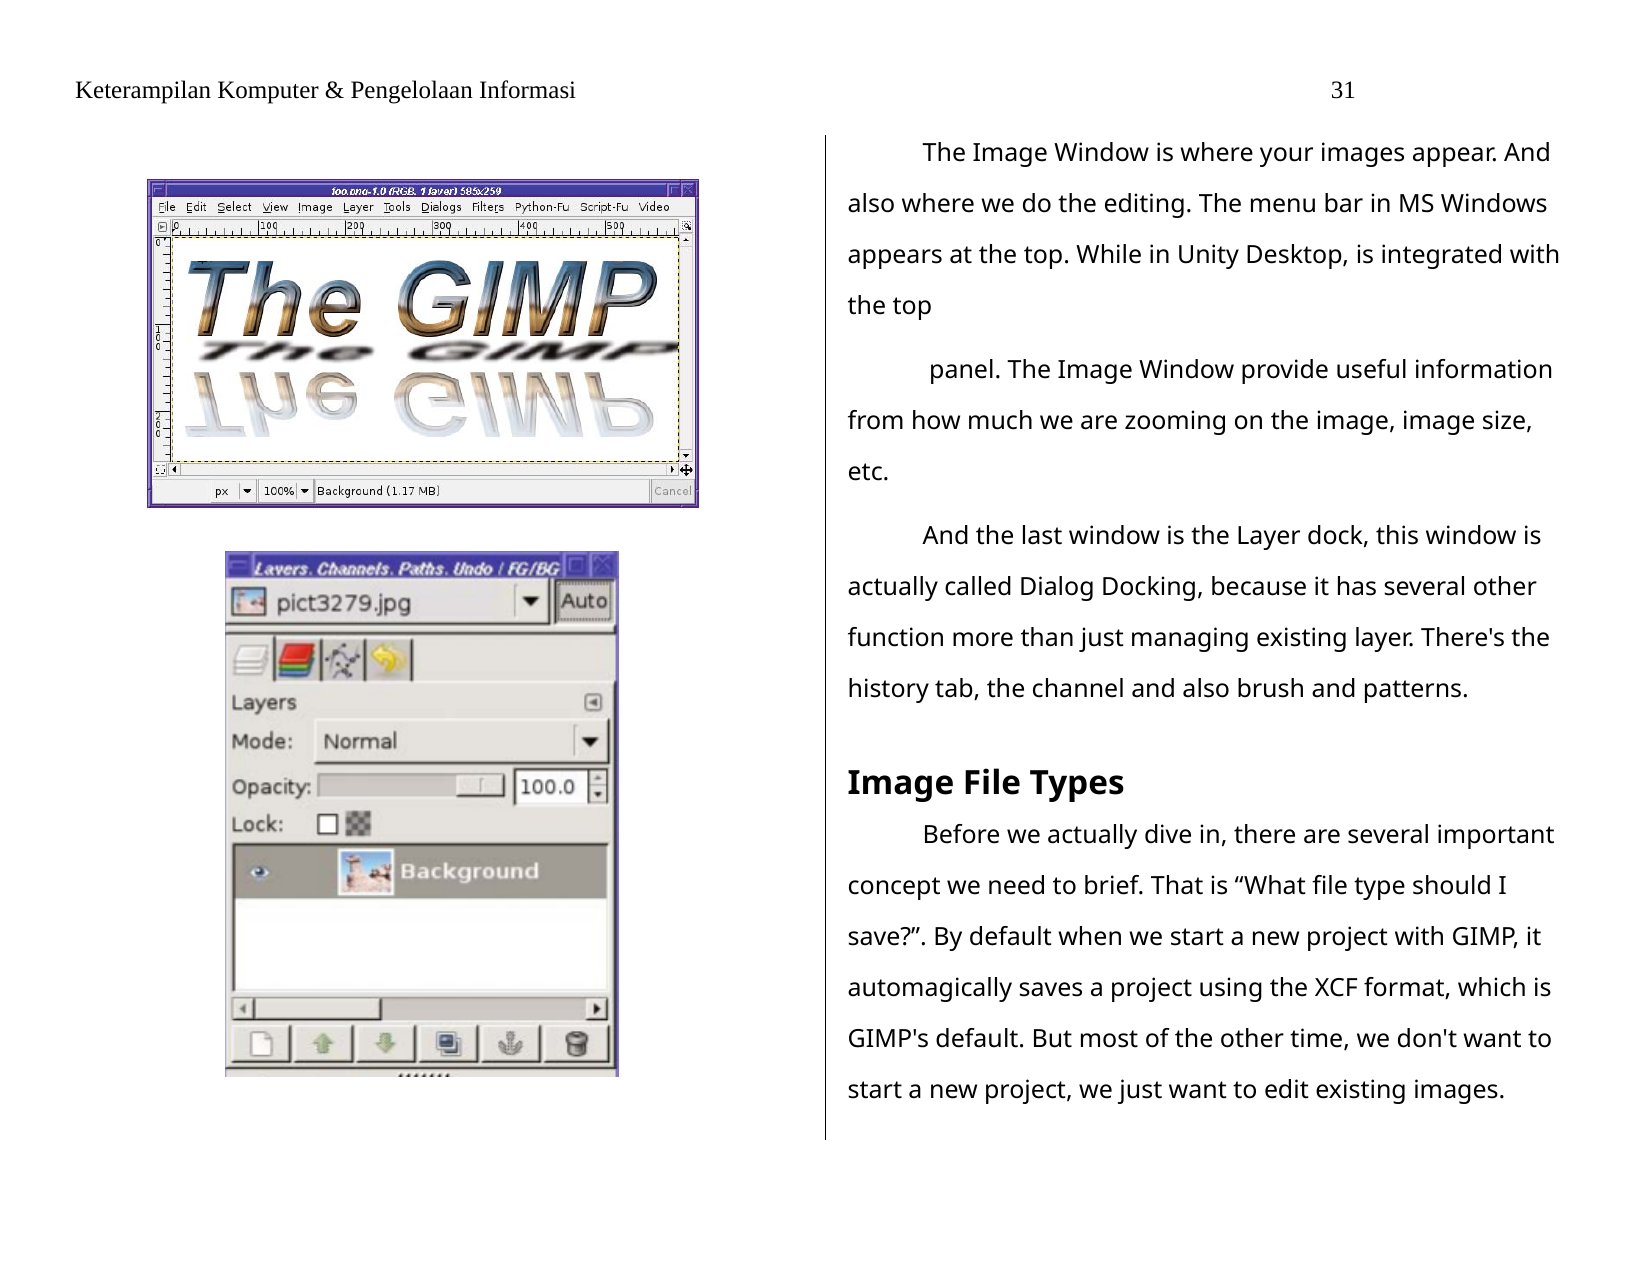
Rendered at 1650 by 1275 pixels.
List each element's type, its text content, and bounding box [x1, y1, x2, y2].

text panel. The Image Window provide useful information from how much we are zooming on the image, image size, etc. [847, 352, 1575, 488]
subtitle Image File Types [847, 759, 1575, 804]
picture [75, 134, 803, 1077]
text The Image Window is where your images appear. And also where we do the editing. The menu bar in MS Windows appears at the top. While in Unity Desktop, is integrated with the top [847, 135, 1575, 322]
text And the last window is the Layer dock, this window is actually called Dialog Docking, because it has several other function more than just managing existing layer. There's the history tab, the channel and also brush and patterns. [847, 517, 1575, 704]
text Before we actually dive in, there are several important concept we need to brief. That is “What file type should I save?”. By default when we start a new project with GIMP, it automagically saves a project using the XCF format, which is GIMP's default. But most of the other time, we don't want to start a new project, we just want to edit existing images. [847, 817, 1575, 1106]
